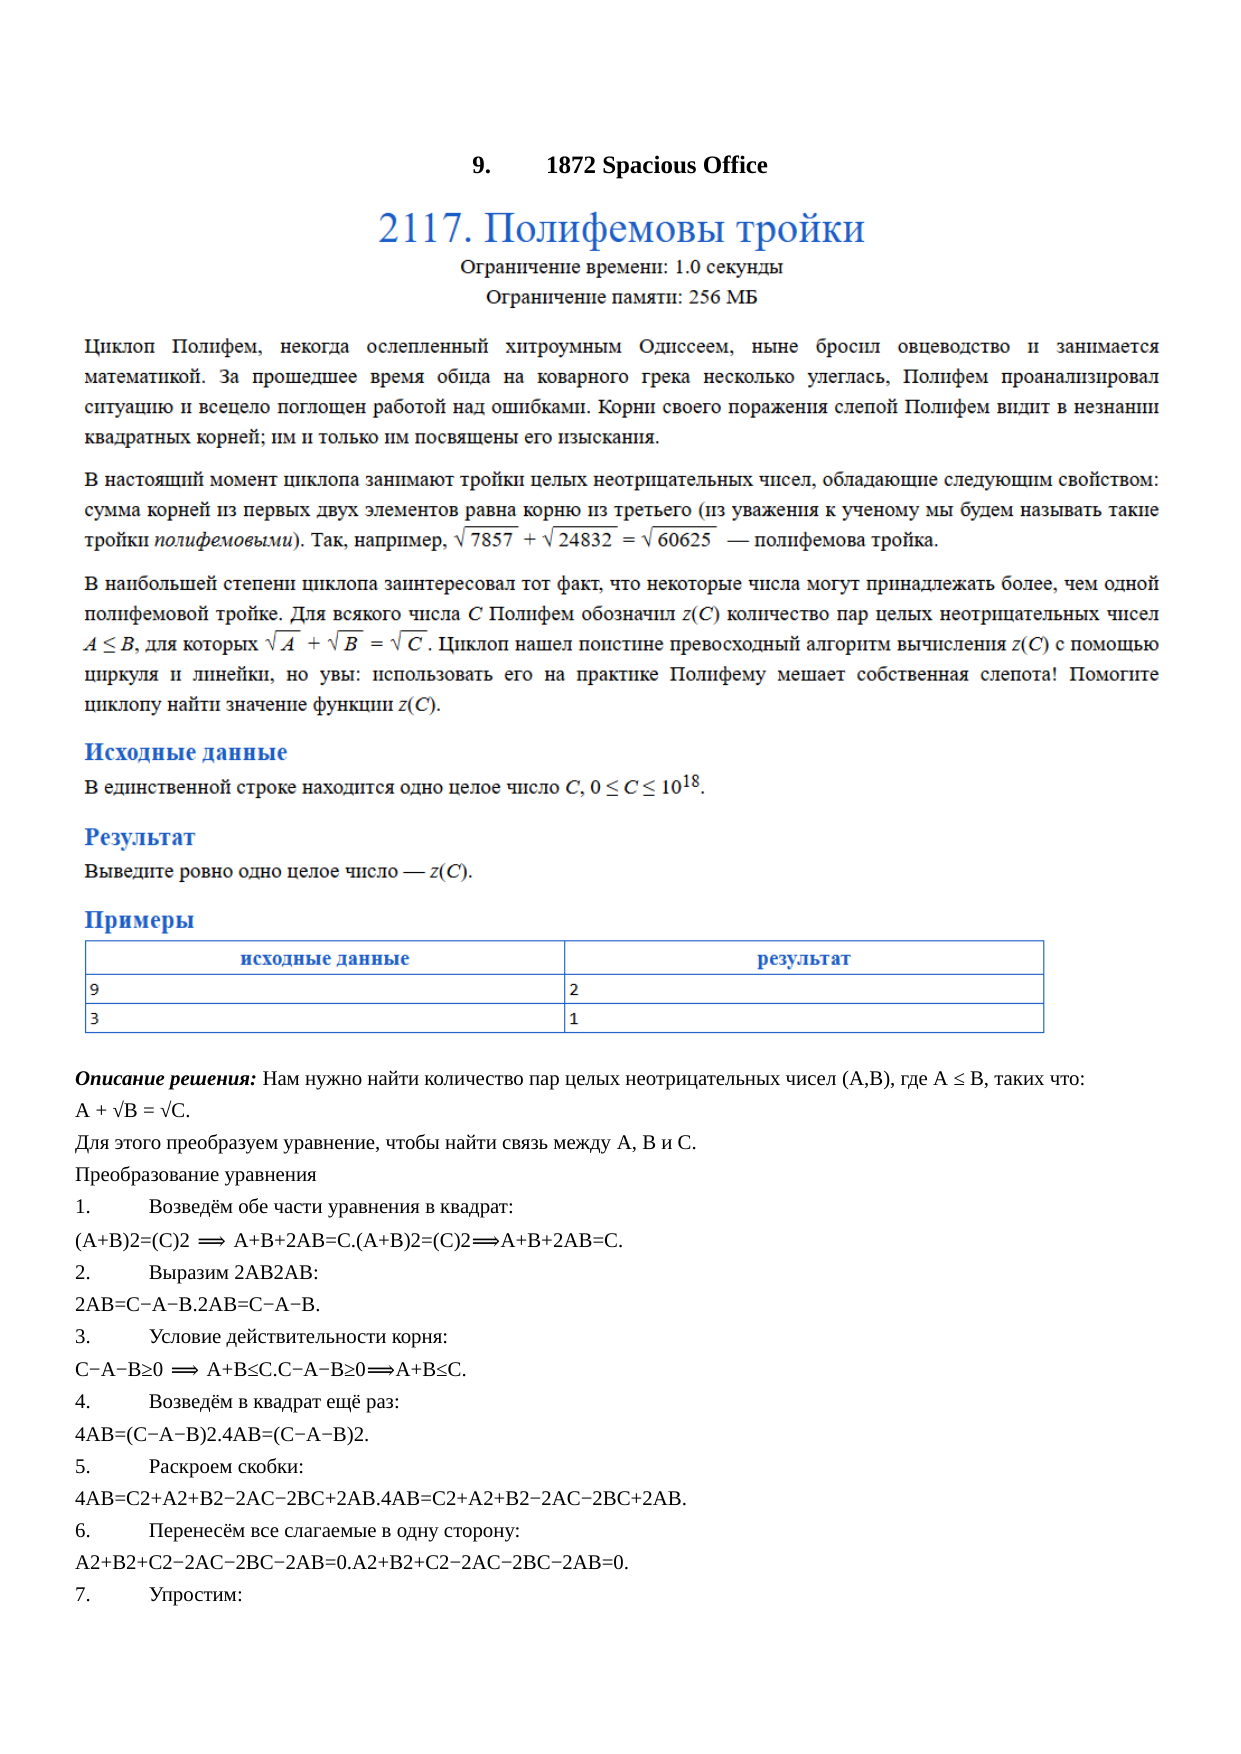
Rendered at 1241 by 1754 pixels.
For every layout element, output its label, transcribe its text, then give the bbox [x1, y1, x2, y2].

text A​ + √B ​= √C​. [75, 1098, 1172, 1122]
text C−A−B≥0 ⟹ A+B≤C.C−A−B≥0⟹A+B≤C. [75, 1356, 1172, 1381]
text Преобразование уравнения [75, 1162, 1172, 1186]
list Раскроем скобки: [75, 1454, 1172, 1478]
list Возведём обе части уравнения в квадрат: [75, 1194, 1172, 1218]
text 4AB=(C−A−B)2.4AB=(C−A−B)2. [75, 1422, 1172, 1446]
text A2+B2+C2−2AC−2BC−2AB=0.A2+B2+C2−2AC−2BC−2AB=0. [75, 1550, 1172, 1574]
list Упростим: [75, 1582, 1172, 1606]
text Для этого преобразуем уравнение, чтобы найти связь между A, B и C. [75, 1130, 1172, 1154]
list Возведём в квадрат ещё раз: [75, 1389, 1172, 1413]
list Условие действительности корня: [75, 1324, 1172, 1348]
text 4AB=C2+A2+B2−2AC−2BC+2AB.4AB=C2+A2+B2−2AC−2BC+2AB. [75, 1486, 1172, 1510]
text Описание решения: Нам нужно найти количество пар целых неотрицательных чисел (A,B), где A ≤ B, таких что: [75, 1066, 1172, 1090]
list Выразим 2AB2AB​: [75, 1260, 1172, 1284]
subtitle 1872 Spacious Office [75, 150, 1165, 179]
list Перенесём все слагаемые в одну сторону: [75, 1518, 1172, 1542]
text (A+B)2=(C)2 ⟹ A+B+2AB=C.(A​+B​)2=(C​)2⟹A+B+2AB​=C. [75, 1227, 1172, 1252]
text 2AB=C−A−B.2AB​=C−A−B. [75, 1292, 1172, 1316]
